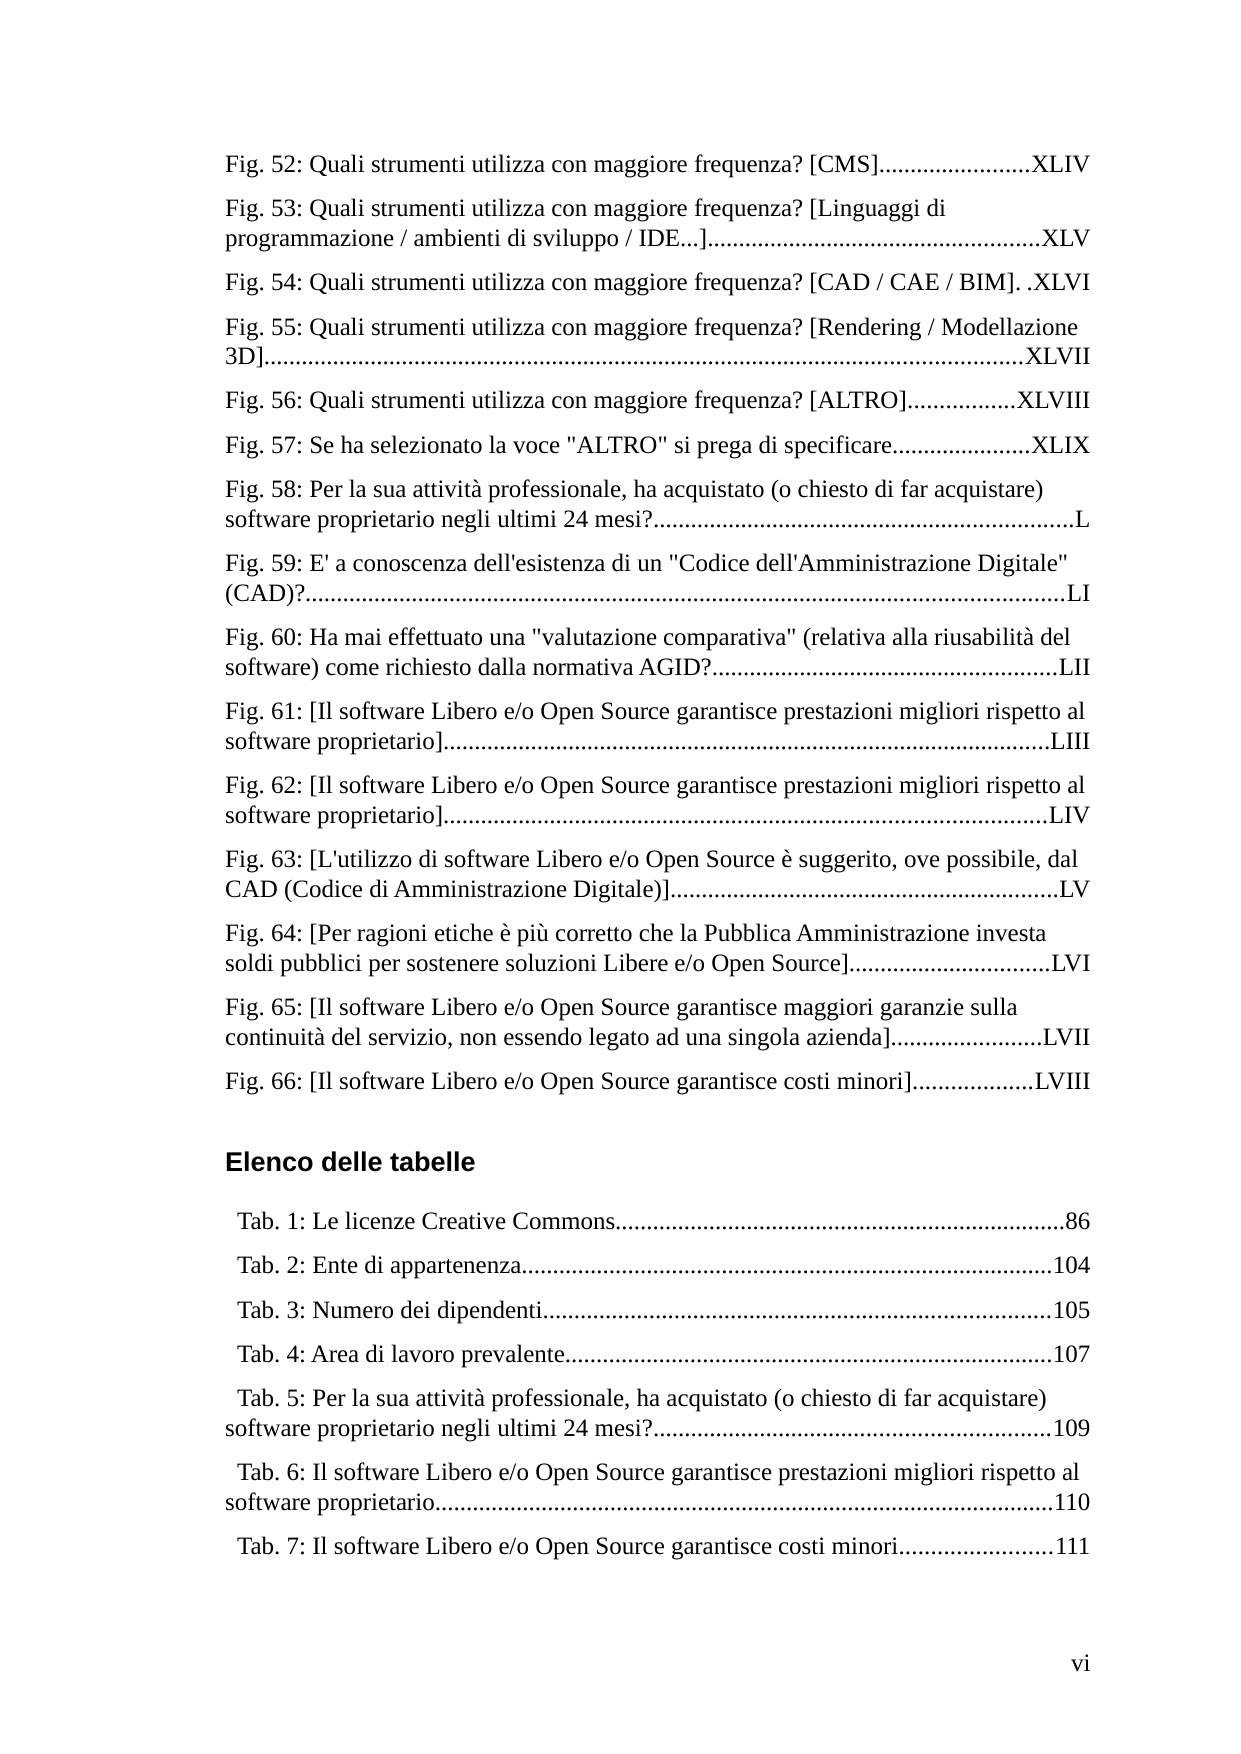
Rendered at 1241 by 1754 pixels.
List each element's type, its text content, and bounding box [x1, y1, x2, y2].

text Fig. 58: Per la sua attività professionale, ha acquistato (o chiesto di far acquistare) software proprietario negli ultimi 24 mesi? L [225, 475, 1090, 533]
text Fig. 65: [Il software Libero e/o Open Source garantisce maggiori garanzie sulla continuità del servizio, non essendo legato ad una singola azienda] LVII [225, 993, 1090, 1050]
text Fig. 53: Quali strumenti utilizza con maggiore frequenza? [Linguaggi di programmazione / ambienti di sviluppo / IDE...] XLV [225, 194, 1090, 252]
text Fig. 56: Quali strumenti utilizza con maggiore frequenza? [ALTRO] XLVIII [225, 387, 1090, 414]
text Tab. 1: Le licenze Creative Commons 86 [225, 1207, 1090, 1235]
text Fig. 55: Quali strumenti utilizza con maggiore frequenza? [Rendering / Modellazione 3D] XLVII [225, 313, 1090, 370]
text Fig. 63: [L'utilizzo di software Libero e/o Open Source è suggerito, ove possibile, dal CAD (Codice di Amministrazione Digitale)] LV [225, 845, 1090, 902]
text Fig. 66: [Il software Libero e/o Open Source garantisce costi minori] LVIII [225, 1067, 1090, 1095]
text Fig. 64: [Per ragioni etiche è più corretto che la Pubblica Amministrazione investa soldi pubblici per sostenere soluzioni Libere e/o Open Source] LVI [225, 919, 1090, 976]
text Fig. 60: Ha mai effettuato una "valutazione comparativa" (relativa alla riusabilità del software) come richiesto dalla normativa AGID? LII [225, 623, 1090, 681]
text Tab. 2: Ente di appartenenza 104 [225, 1251, 1090, 1279]
text Fig. 54: Quali strumenti utilizza con maggiore frequenza? [CAD / CAE / BIM] XLVI [225, 268, 1090, 296]
text Tab. 5: Per la sua attività professionale, ha acquistato (o chiesto di far acquistare) software proprietario negli ultimi 24 mesi? 109 [225, 1384, 1090, 1442]
text Fig. 59: E' a conoscenza dell'esistenza di un "Codice dell'Amministrazione Digitale" (CAD)? LI [225, 549, 1090, 607]
text Tab. 7: Il software Libero e/o Open Source garantisce costi minori 111 [225, 1532, 1090, 1560]
text Tab. 4: Area di lavoro prevalente 107 [225, 1340, 1090, 1368]
text Fig. 62: [Il software Libero e/o Open Source garantisce prestazioni migliori rispetto al software proprietario] LIV [225, 771, 1090, 828]
text Tab. 6: Il software Libero e/o Open Source garantisce prestazioni migliori rispetto al software proprietario 110 [225, 1458, 1090, 1516]
text Fig. 57: Se ha selezionato la voce "ALTRO" si prega di specificare XLIX [225, 431, 1090, 459]
text Tab. 3: Numero dei dipendenti 105 [225, 1296, 1090, 1323]
subtitle Elenco delle tabelle [225, 1147, 1090, 1177]
text Fig. 61: [Il software Libero e/o Open Source garantisce prestazioni migliori rispetto al software proprietario] LIII [225, 697, 1090, 754]
text Fig. 52: Quali strumenti utilizza con maggiore frequenza? [CMS] XLIV [225, 150, 1090, 178]
